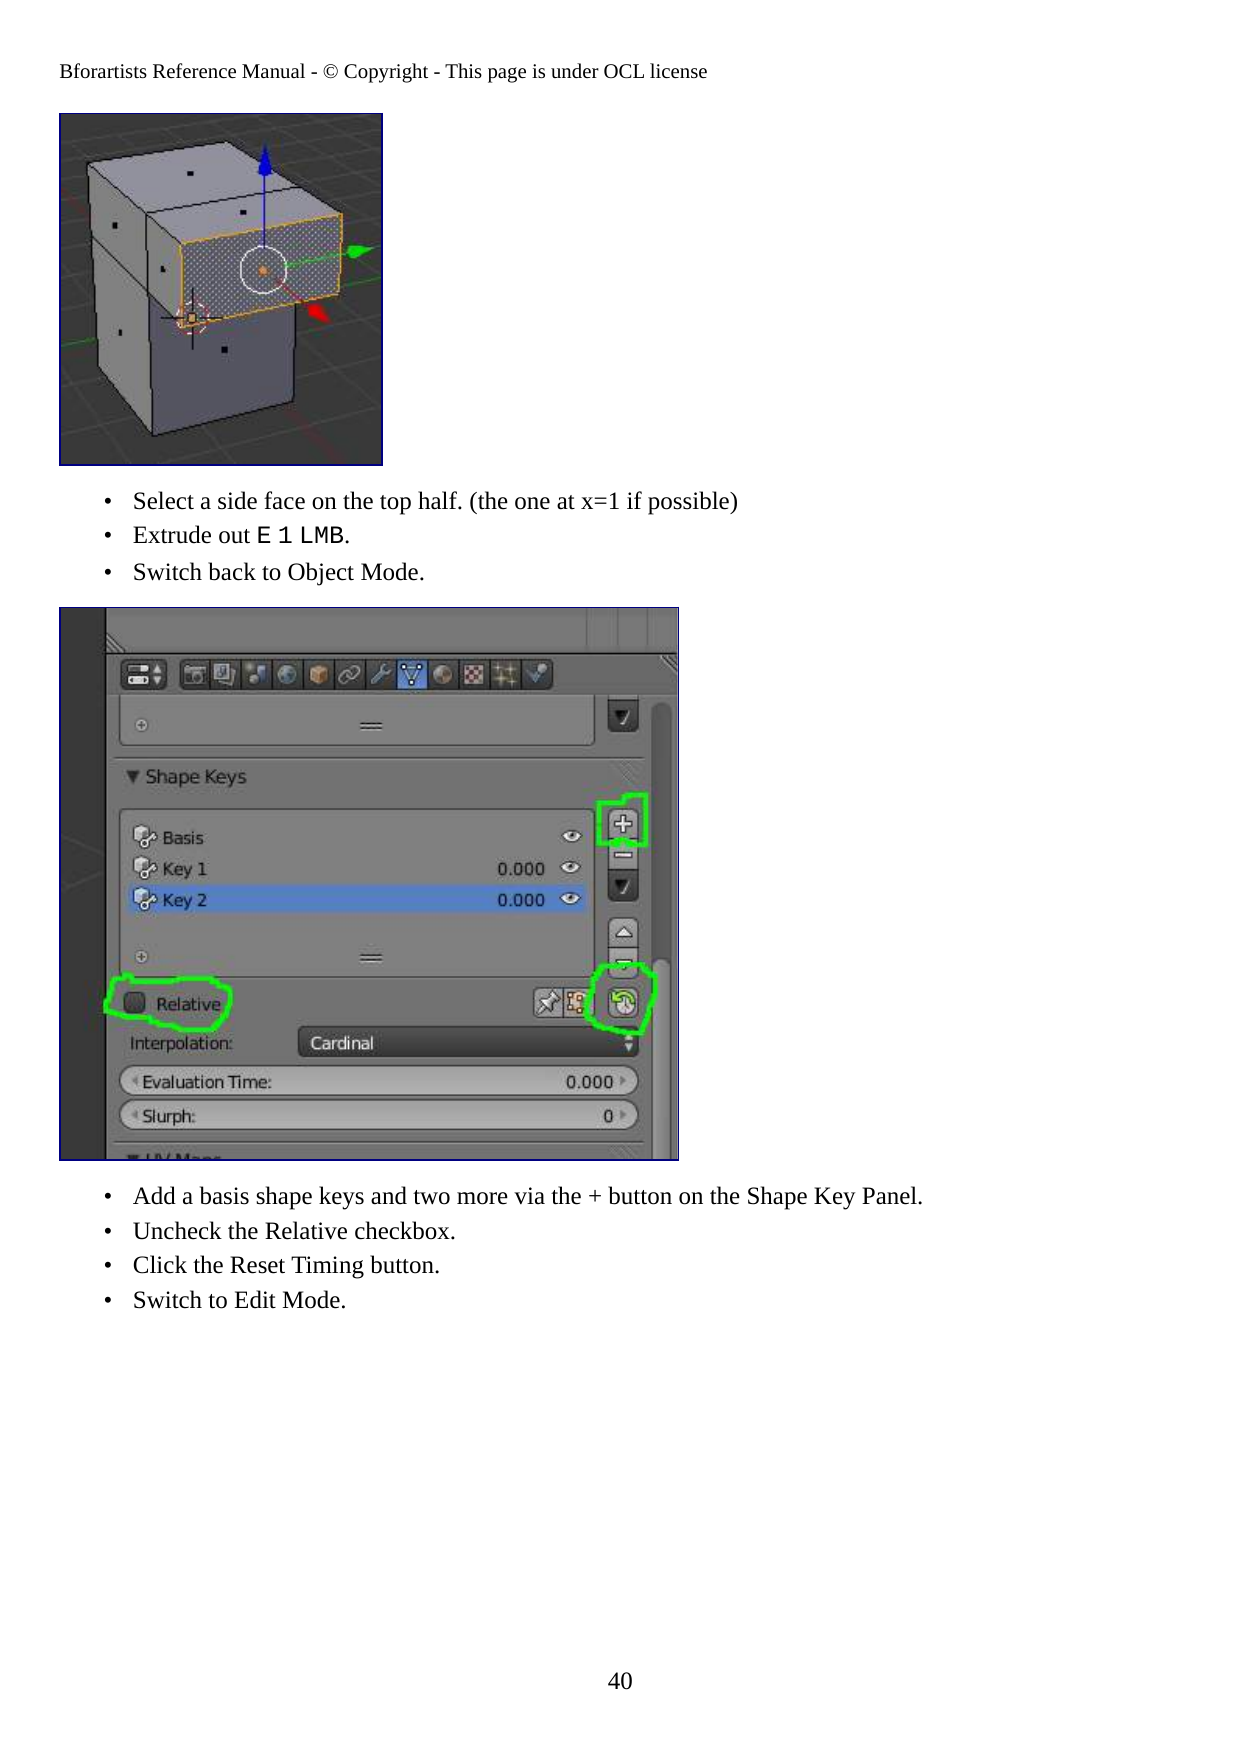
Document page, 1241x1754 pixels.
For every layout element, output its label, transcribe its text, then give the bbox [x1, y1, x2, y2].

picture [61, 608, 678, 1159]
picture [61, 114, 381, 464]
list Click the Reset Timing button. [103, 1250, 1181, 1279]
list Uncheck the Relative checkbox. [103, 1216, 1181, 1244]
list Switch back to Object Mode. [103, 557, 1181, 586]
list Select a side face on the top half. (the one at x=1 if possible) [103, 486, 1181, 515]
list Switch to Edit Mode. [103, 1285, 1181, 1313]
list Add a basis shape keys and two more via the + button on the Shape Key Panel. [103, 1181, 1181, 1210]
list Extrude out E 1 LMB. [103, 521, 1181, 551]
